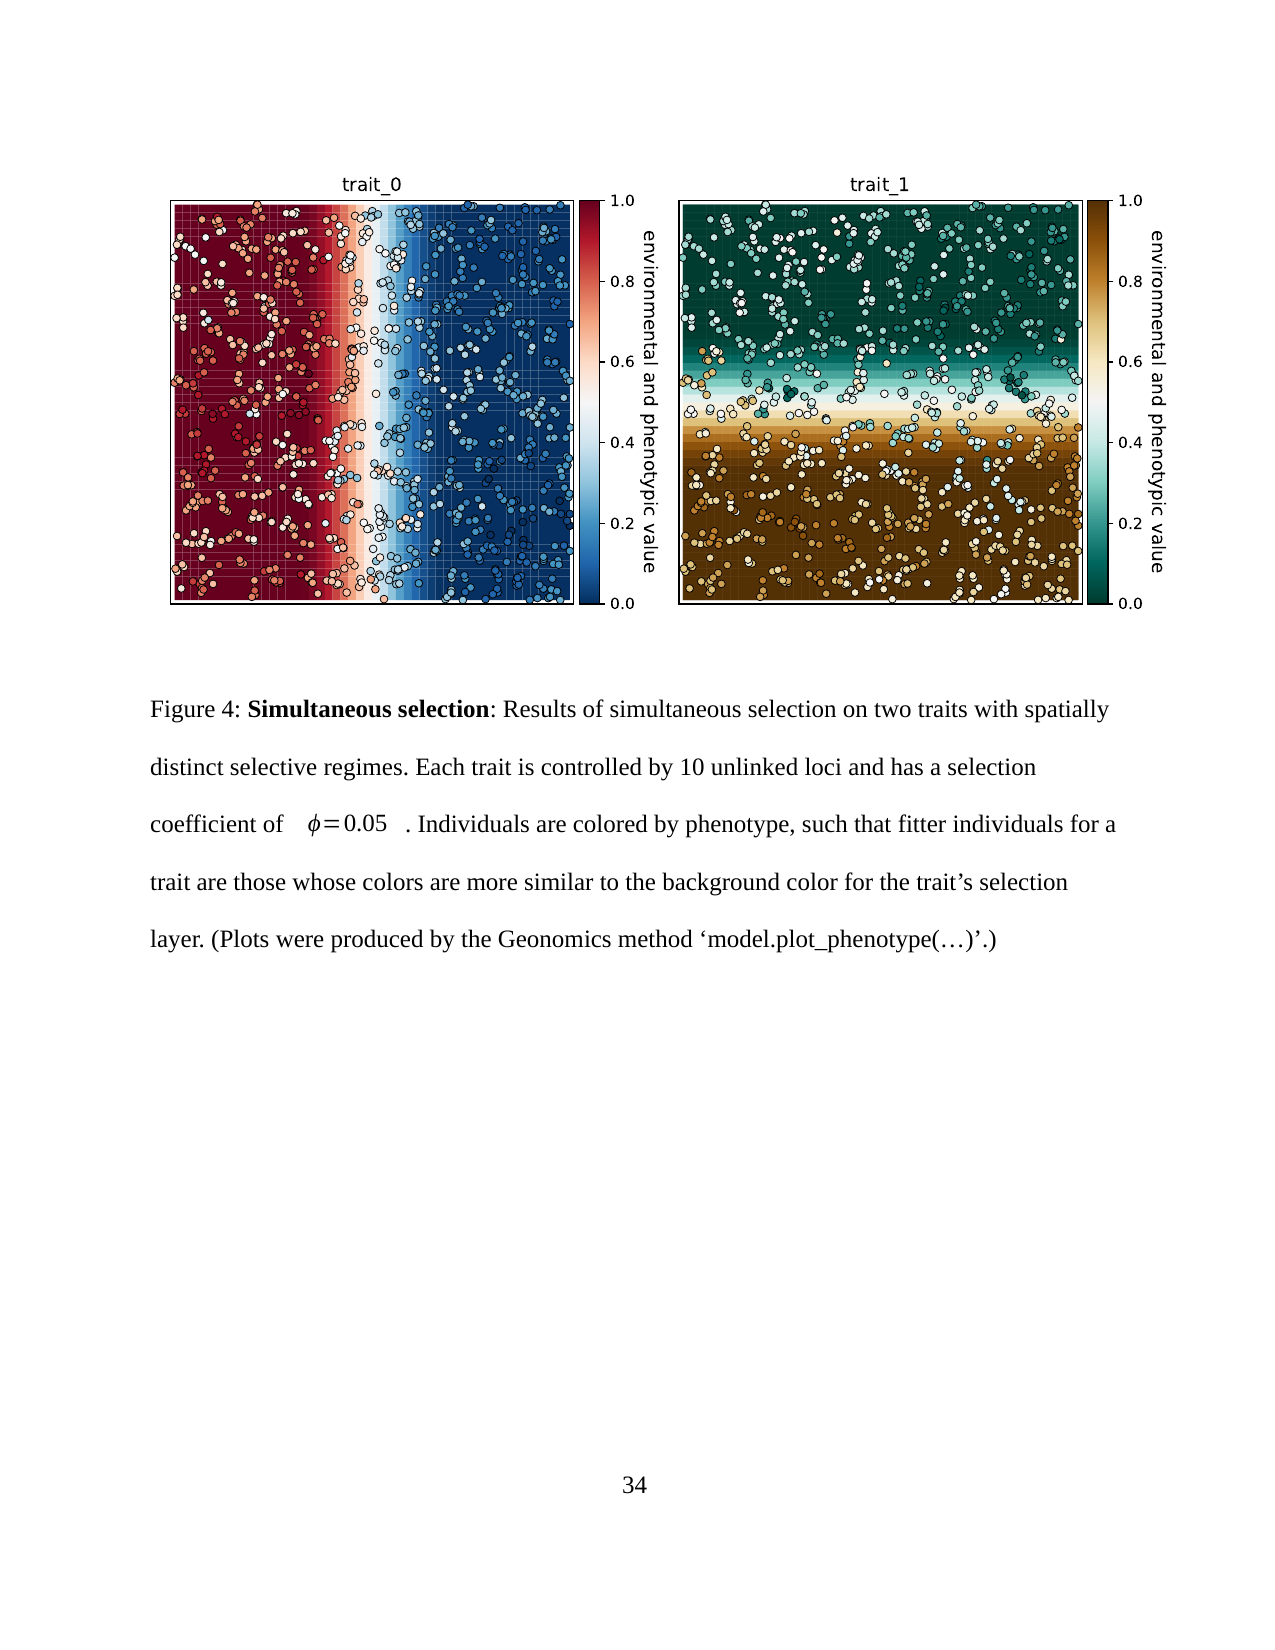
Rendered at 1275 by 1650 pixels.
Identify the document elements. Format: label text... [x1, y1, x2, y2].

text Figure 4: Simultaneous selection: Results of simultaneous selection on two traits with spatially distinct selective regimes. Each trait is controlled by 10 unlinked loci and has a selection coefficient of . Individuals are colored by phenotype, such that fitter individuals for a trait are those whose colors are more similar to the background color for the trait’s selection layer. (Plots were produced by the Geonomics method ‘model.plot_phenotype(…)’.) [150, 694, 1125, 953]
